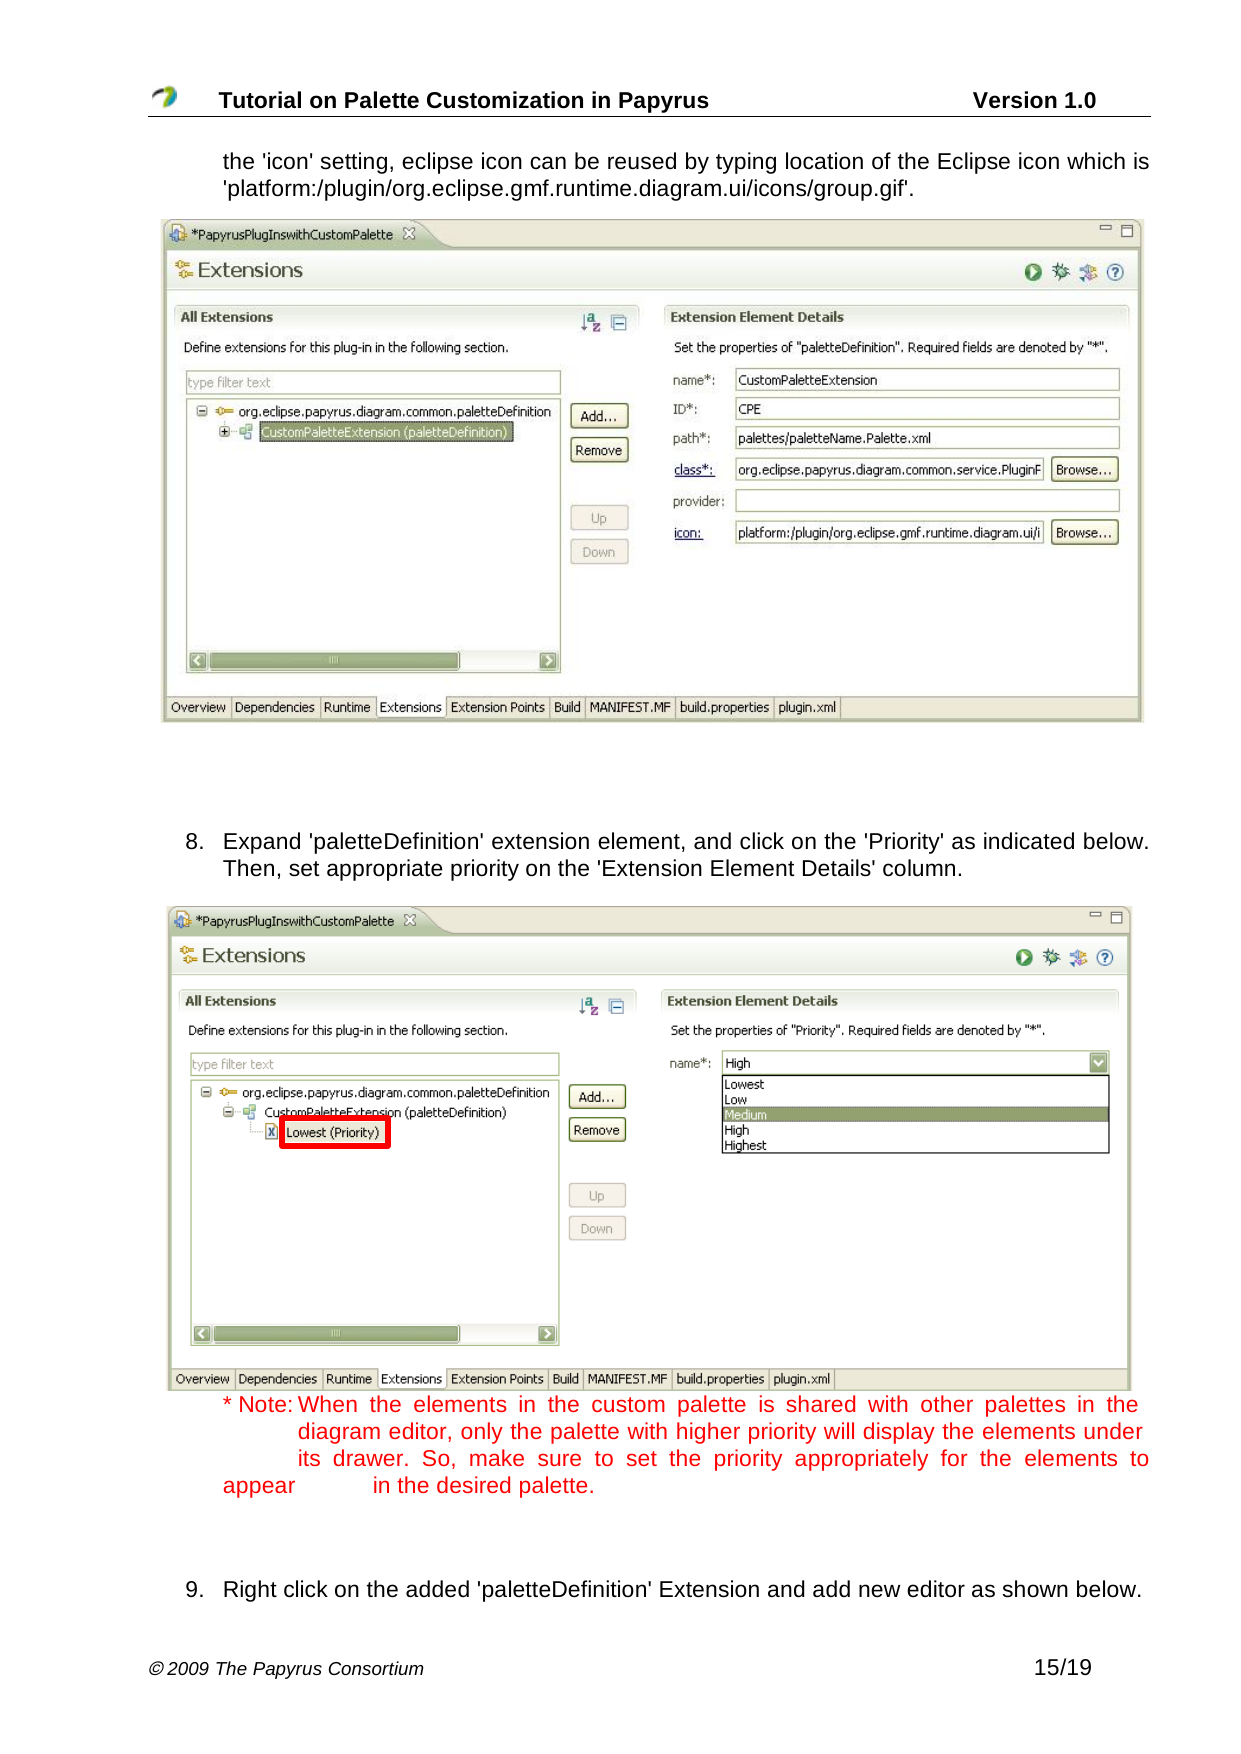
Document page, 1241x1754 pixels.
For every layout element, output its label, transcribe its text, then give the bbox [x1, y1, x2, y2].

picture [160, 219, 1145, 723]
picture [152, 84, 177, 110]
list * Note: When the elements in the custom palette is shared with other palettes in the diagram editor, only the palette with higher priority will display the elements under its drawer. So, make sure to set the priority appropriately for the elements to appear in the desired palette. [185, 906, 1151, 1499]
list the 'icon' setting, eclipse icon can be reused by typing location of the Eclipse icon which is 'platform:/plugin/org.eclipse.gmf.runtime.diagram.ui/icons/group.gif'. [185, 148, 1151, 202]
list Expand 'paletteDefinition' extension element, and click on the 'Priority' as indicated below. Then, set appropriate priority on the 'Extension Element Details' column. [185, 827, 1151, 881]
list Right click on the added 'paletteDefinition' Extension and add new editor as shown below. [185, 1576, 1151, 1603]
